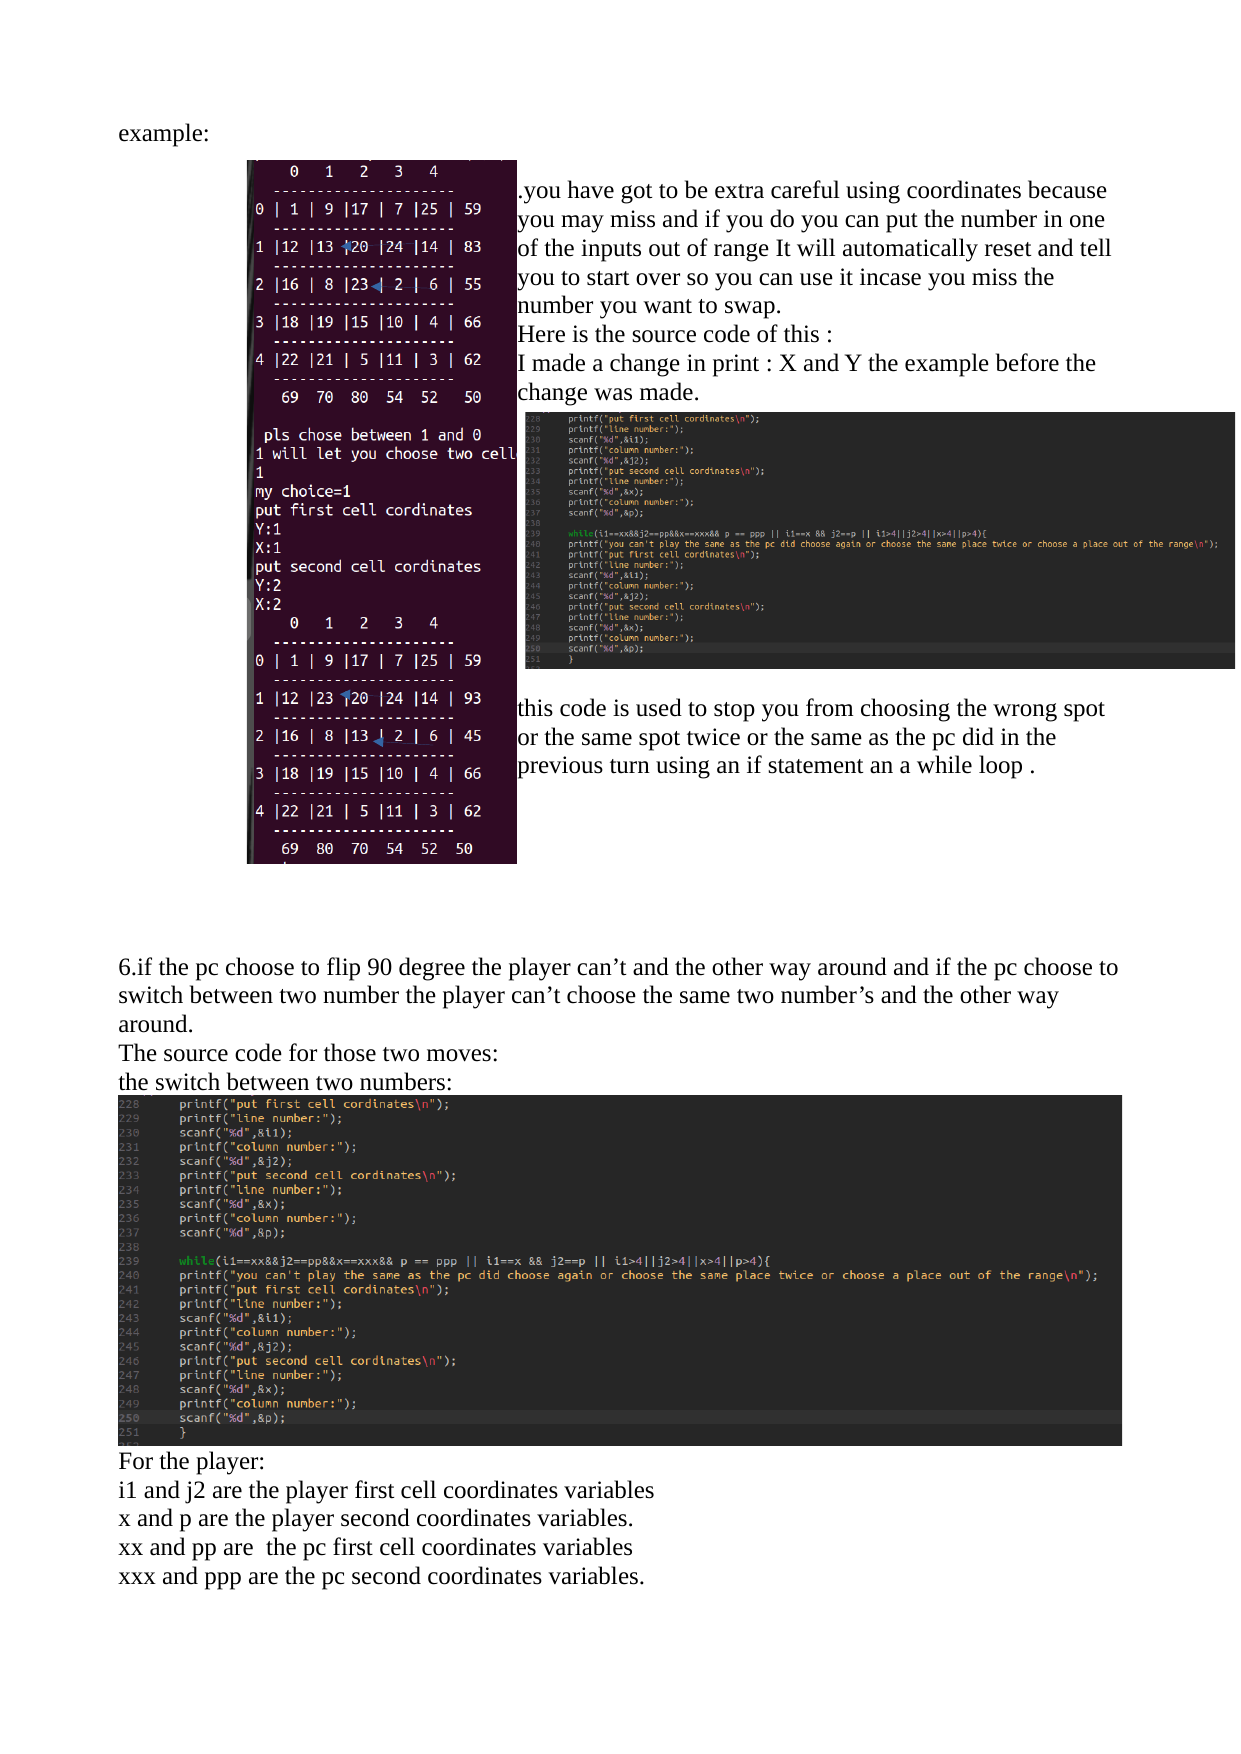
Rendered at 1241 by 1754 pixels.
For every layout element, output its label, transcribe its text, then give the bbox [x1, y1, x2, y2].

picture [525, 412, 1236, 669]
text I made a change in print : X and Y the example before the change was made. [517, 348, 1122, 406]
text the switch between two numbers: [118, 1067, 1122, 1095]
text The source code for those two moves: [118, 1038, 1122, 1067]
picture [118, 1095, 1123, 1446]
text xxx and ppp are the pc second coordinates variables. [118, 1561, 1122, 1590]
text .you have got to be extra careful using coordinates because you may miss and if you do you can put the number in one of the inputs out of range It will automatically reset and tell you to start over so you can use it incase you miss the number you want to swap. [517, 176, 1122, 319]
picture [246, 160, 517, 864]
text For the player: [118, 1446, 1122, 1475]
text x and p are the player second coordinates variables. [118, 1503, 1122, 1532]
text 6.if the pc choose to flip 90 degree the player can’t and the other way around and if the pc choose to switch between two number the player can’t choose the same two number’s and the other way around. [118, 952, 1122, 1038]
text xx and pp are the pc first cell coordinates variables [118, 1532, 1122, 1561]
text [118, 434, 246, 779]
text example: [118, 118, 1122, 147]
text i1 and j2 are the player first cell coordinates variables [118, 1475, 1122, 1503]
text [118, 348, 246, 406]
text Here is the source code of this : [517, 319, 1122, 348]
text [118, 176, 246, 319]
text this code is used to stop you from choosing the wrong spot or the same spot twice or the same as the pc did in the previous turn using an if statement an a while loop . [517, 434, 1122, 779]
text [118, 319, 246, 348]
